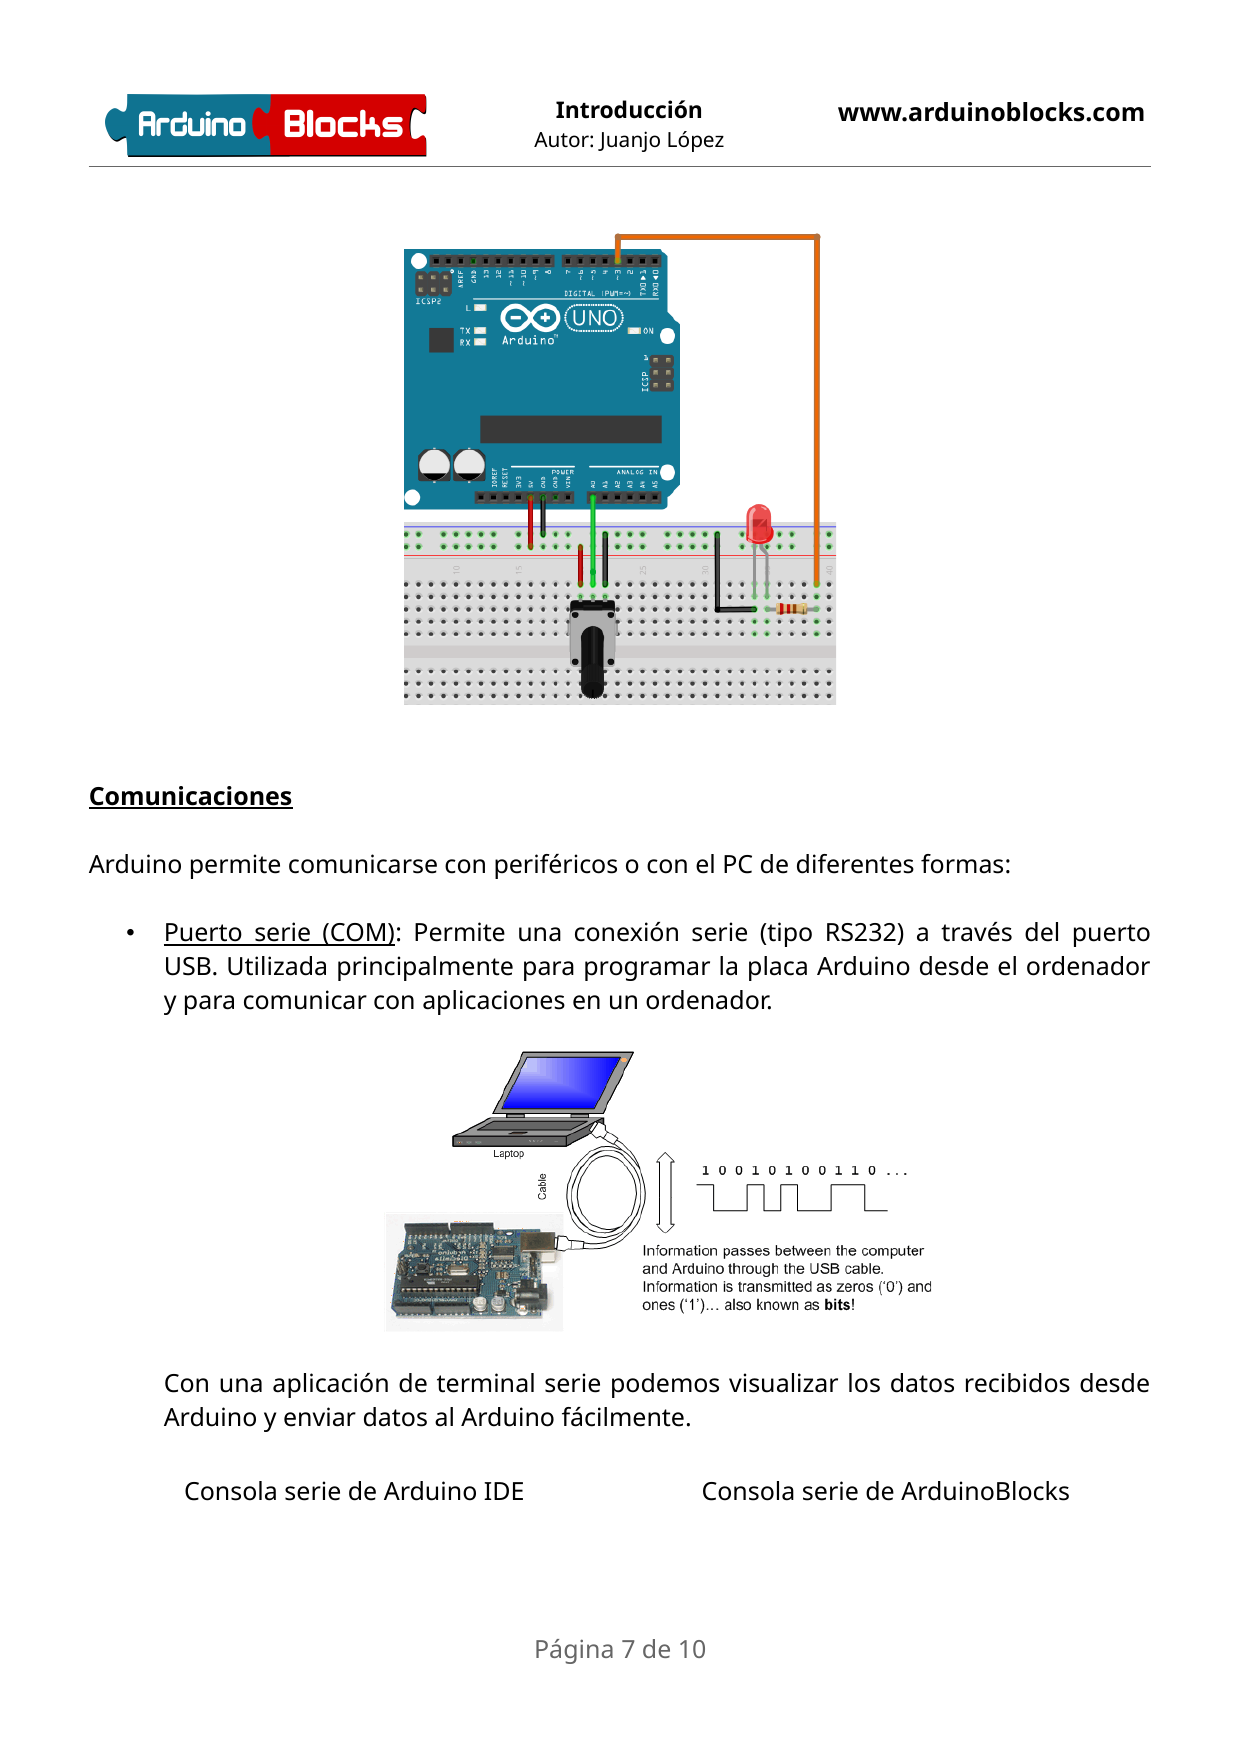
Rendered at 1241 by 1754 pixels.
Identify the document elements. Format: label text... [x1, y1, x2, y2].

list Con una aplicación de terminal serie podemos visualizar los datos recibidos desde Arduino y enviar datos al Arduino fácilmente. [126, 1366, 1152, 1434]
picture [105, 94, 427, 157]
text Arduino permite comunicarse con periféricos o con el PC de diferentes formas: [88, 847, 1152, 881]
table_header Consola serie de ArduinoBlocks [620, 1468, 1152, 1514]
table_cell [89, 224, 1152, 711]
text Comunicaciones [88, 779, 1152, 813]
list Puerto serie (COM): Permite una conexión serie (tipo RS232) a través del puerto USB. Utilizada principalmente para programar la placa Arduino desde el ordenador y para comunicar con aplicaciones en un ordenador. [126, 915, 1152, 1017]
picture [404, 230, 837, 705]
picture [383, 1051, 932, 1332]
table_header Consola serie de Arduino IDE [89, 1468, 620, 1514]
